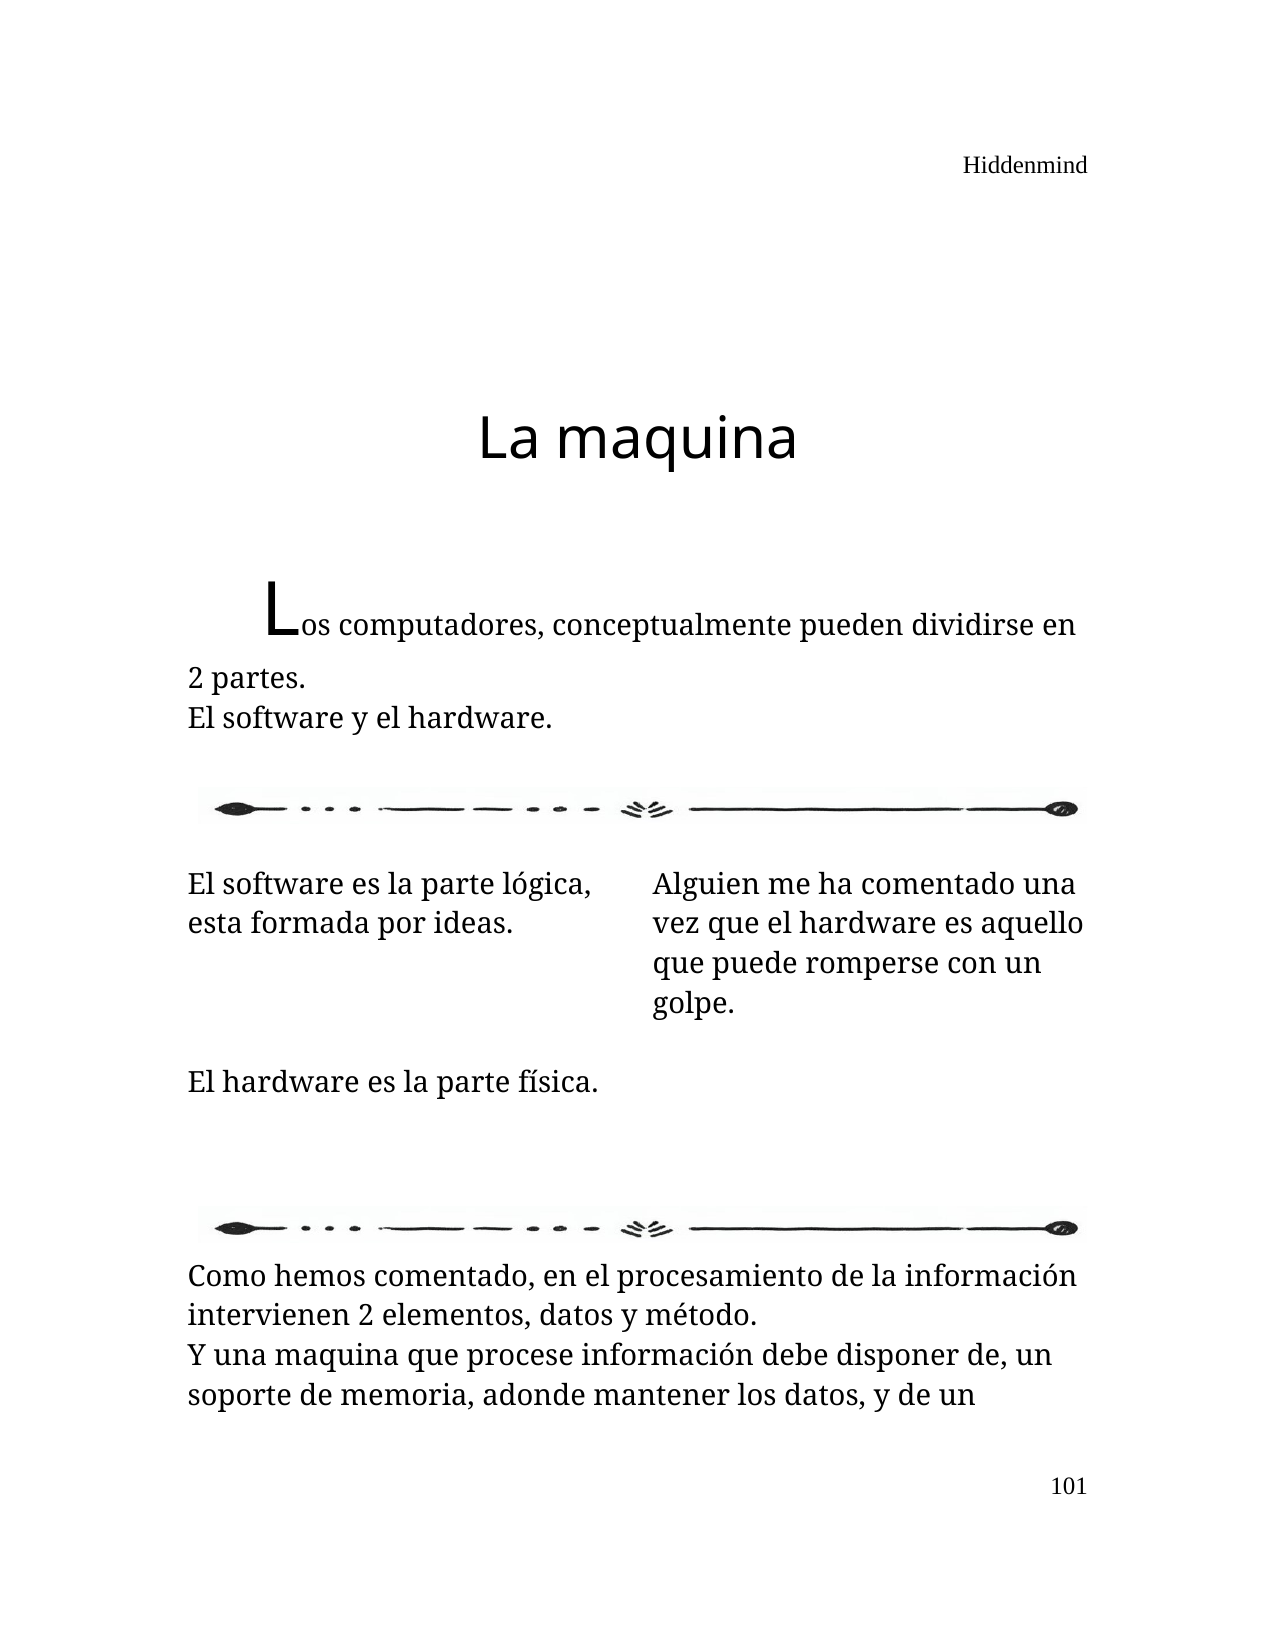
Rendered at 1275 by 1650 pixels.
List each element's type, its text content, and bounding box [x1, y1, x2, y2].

text Los computadores, conceptualmente pueden dividirse en 2 partes. [187, 555, 1087, 697]
text El software es la parte lógica, [187, 863, 622, 903]
picture [198, 787, 1088, 824]
picture [198, 1206, 1088, 1243]
text El hardware es la parte física. [187, 1061, 622, 1101]
text Alguien me ha comentado una vez que el hardware es aquello que puede romperse con un golpe. [652, 863, 1087, 1022]
text esta formada por ideas. [187, 903, 622, 942]
text Como hemos comentado, en el procesamiento de la información intervienen 2 elementos, datos y método. [187, 1255, 1087, 1334]
text Y una maquina que procese información debe disponer de, un soporte de memoria, adonde mantener los datos, y de un [187, 1334, 1087, 1413]
text El software y el hardware. [187, 697, 1087, 737]
